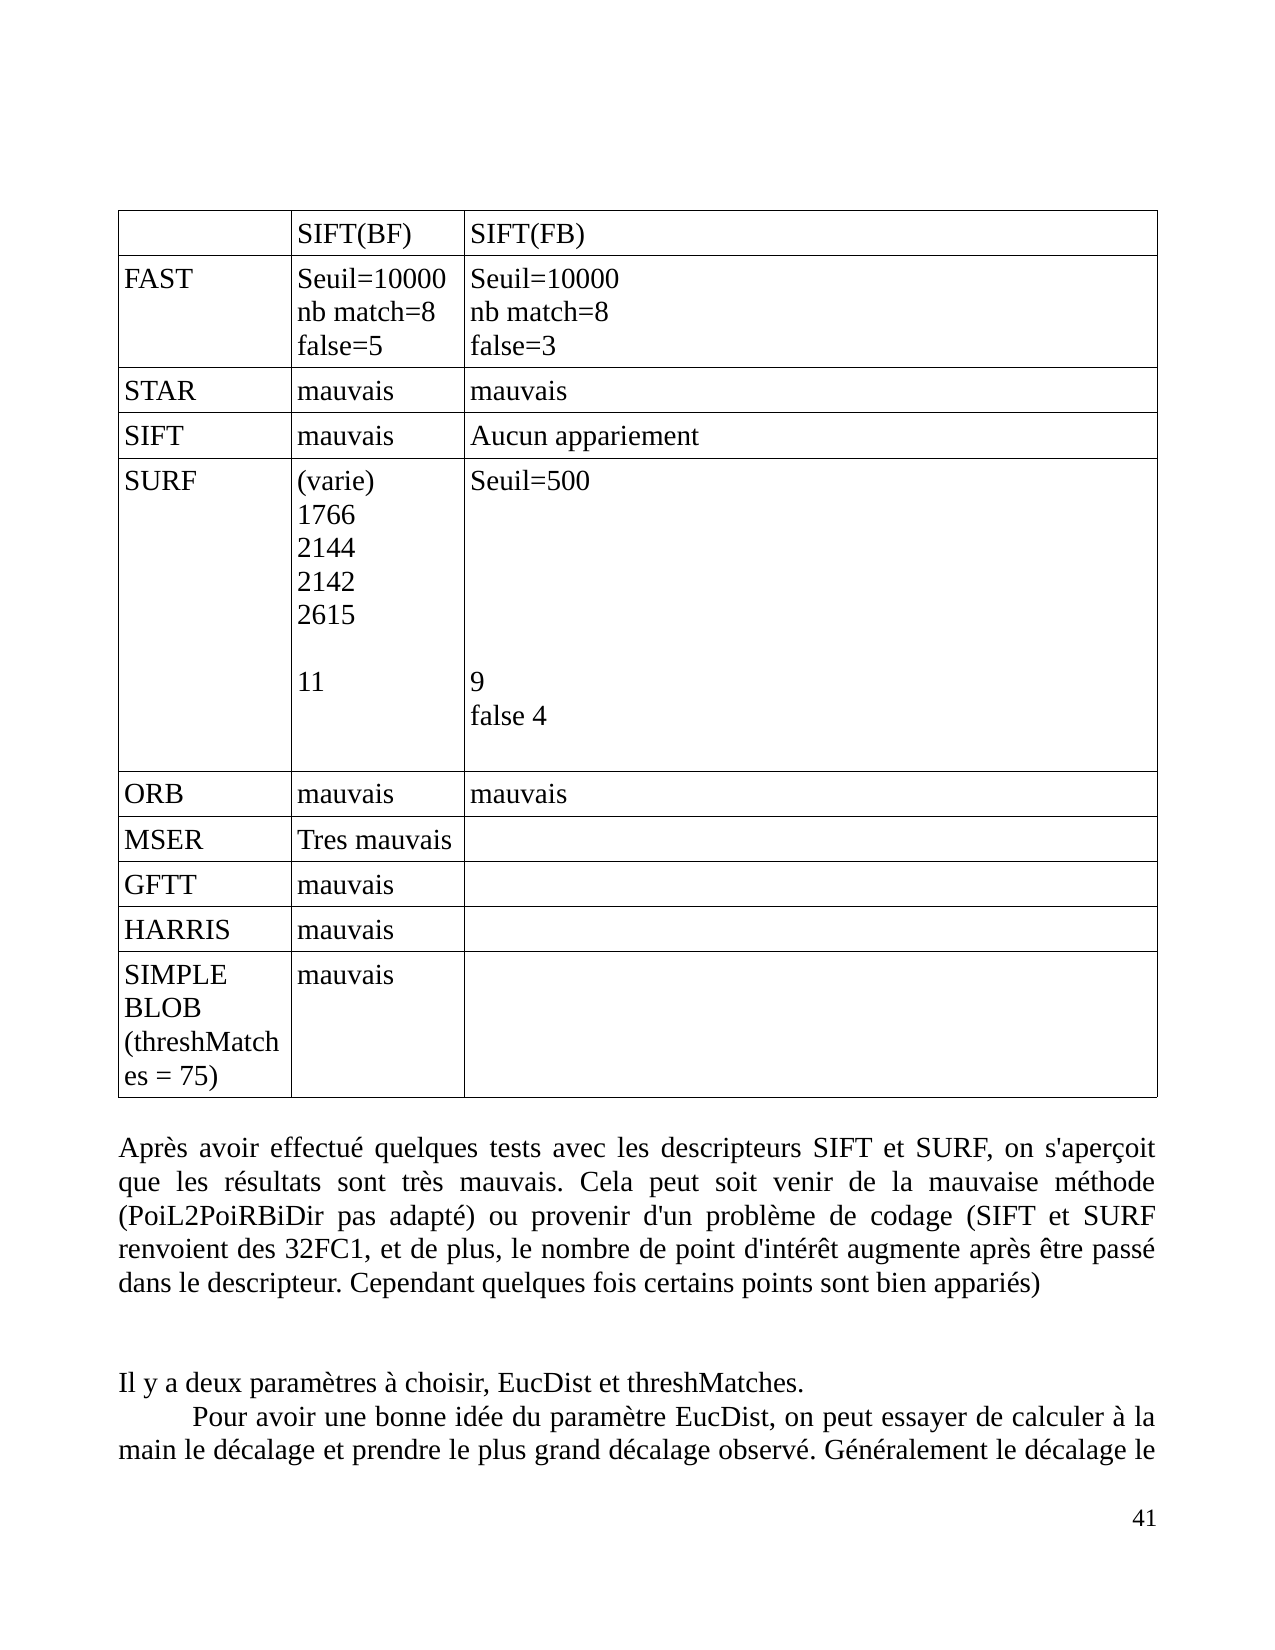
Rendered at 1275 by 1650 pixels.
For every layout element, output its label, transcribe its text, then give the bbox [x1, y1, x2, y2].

table_cell mauvais [465, 772, 1157, 816]
table_cell mauvais [292, 368, 464, 412]
table_cell mauvais [292, 907, 464, 951]
table_cell GFTT [119, 862, 291, 906]
table_cell [465, 862, 1157, 906]
table_cell FAST [119, 256, 291, 367]
table_cell mauvais [292, 952, 464, 1097]
text Il y a deux paramètres à choisir, EucDist et threshMatches. [118, 1365, 1157, 1399]
table_cell MSER [119, 817, 291, 861]
table_cell ORB [119, 772, 291, 816]
table_cell SIMPLE BLOB (threshMatches = 75) [119, 952, 291, 1097]
table_cell SURF [119, 459, 291, 771]
table_cell SIFT [119, 413, 291, 457]
table_cell (varie) 1766 2144 2142 2615 11 [292, 459, 464, 771]
table_cell [465, 952, 1157, 1097]
table_cell Aucun appariement [465, 413, 1157, 457]
table_header SIFT(FB) [465, 211, 1157, 255]
table_cell mauvais [292, 862, 464, 906]
text Pour avoir une bonne idée du paramètre EucDist, on peut essayer de calculer à la main le décalage et prendre le plus grand décalage observé. Généralement le décalage le [118, 1399, 1157, 1466]
table_cell Seuil=10000 nb match=8 false=3 [465, 256, 1157, 367]
table_cell mauvais [292, 772, 464, 816]
table_cell mauvais [292, 413, 464, 457]
table_cell STAR [119, 368, 291, 412]
table_cell HARRIS [119, 907, 291, 951]
table_cell Tres mauvais [292, 817, 464, 861]
table_cell [465, 817, 1157, 861]
table_cell Seuil=500 9 false 4 [465, 459, 1157, 771]
table_header SIFT(BF) [292, 211, 464, 255]
table_cell mauvais [465, 368, 1157, 412]
table_cell Seuil=10000 nb match=8 false=5 [292, 256, 464, 367]
text Après avoir effectué quelques tests avec les descripteurs SIFT et SURF, on s'aperçoit que les résultats sont très mauvais. Cela peut soit venir de la mauvaise méthode (PoiL2PoiRBiDir pas adapté) ou provenir d'un problème de codage (SIFT et SURF renvoient des 32FC1, et de plus, le nombre de point d'intérêt augmente après être passé dans le descripteur. Cependant quelques fois certains points sont bien appariés) [118, 1131, 1157, 1298]
table_cell [465, 907, 1157, 951]
table_header [119, 211, 291, 255]
